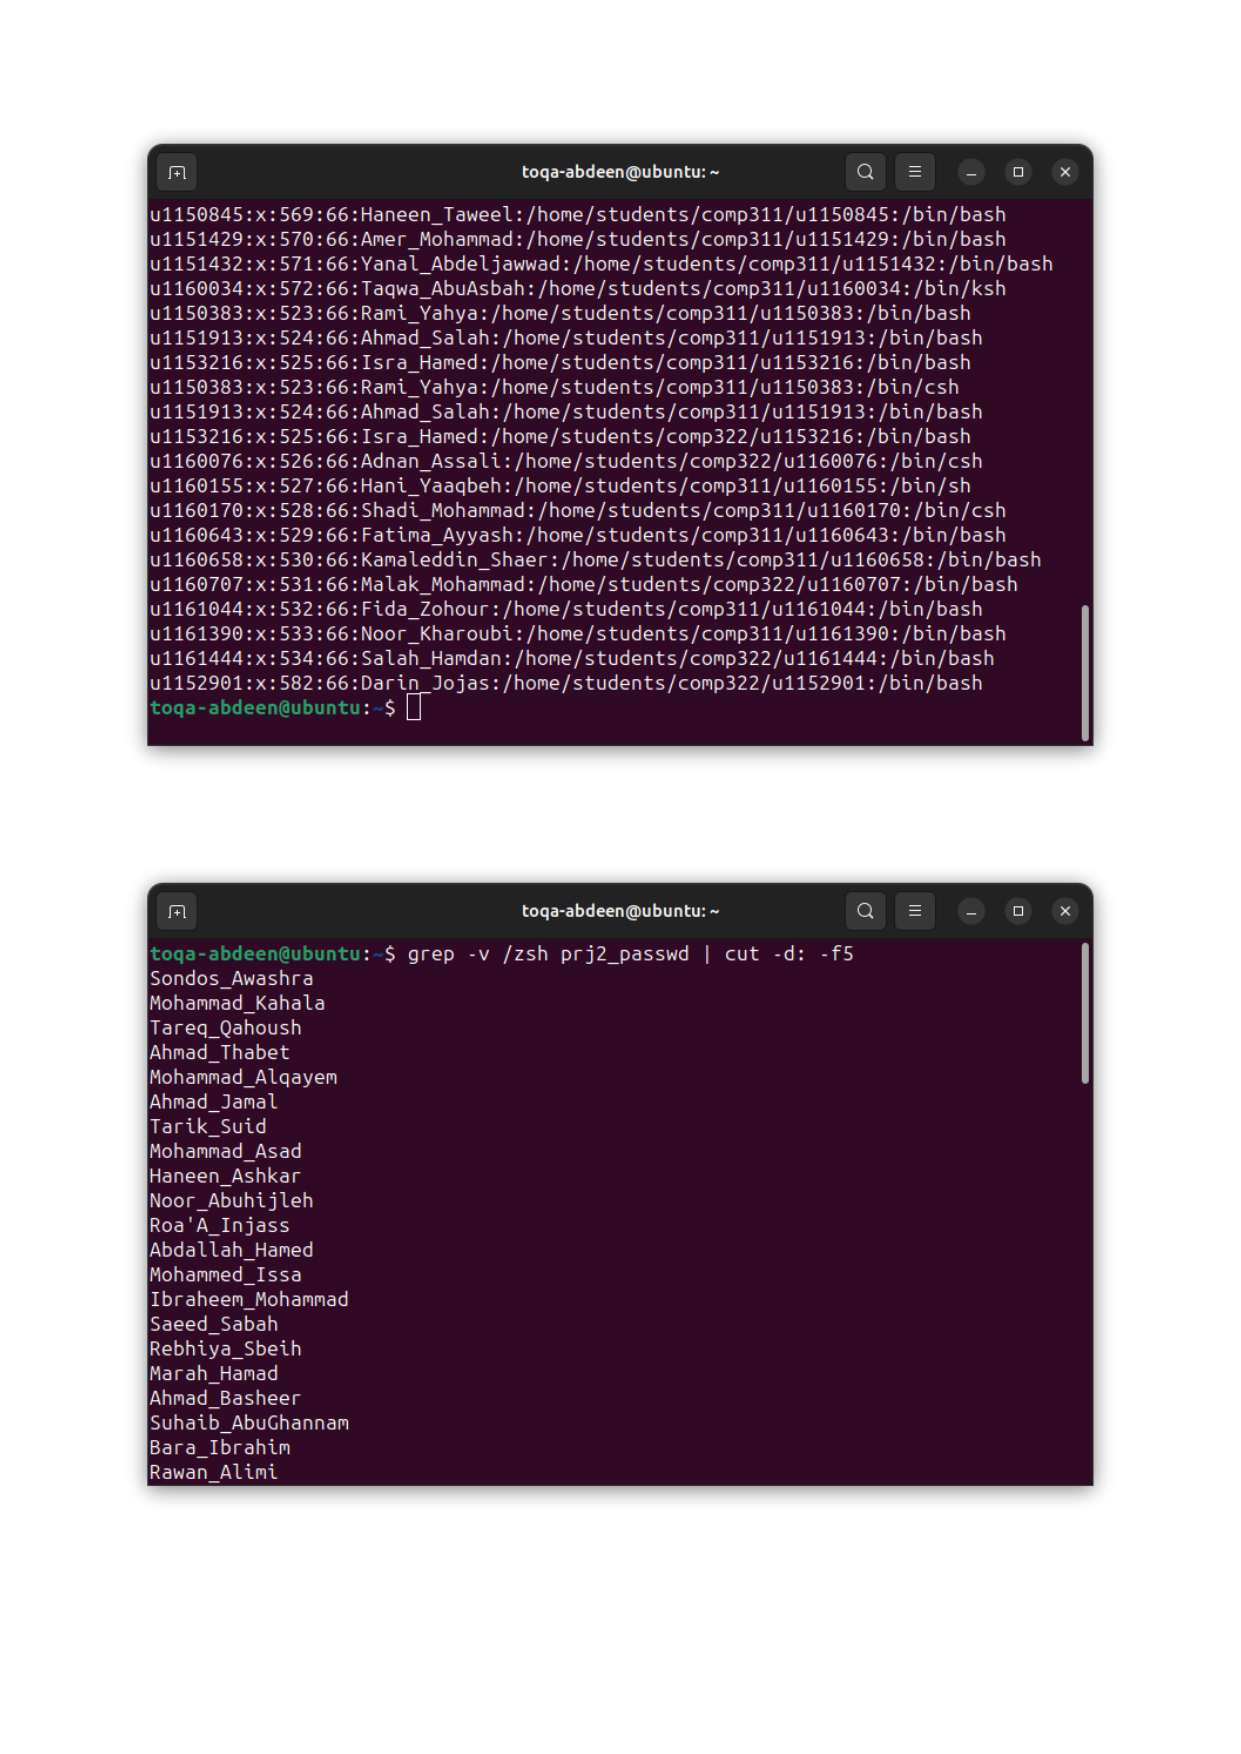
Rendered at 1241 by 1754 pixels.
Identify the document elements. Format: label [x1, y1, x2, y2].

picture [118, 857, 1123, 1519]
picture [118, 118, 1123, 779]
